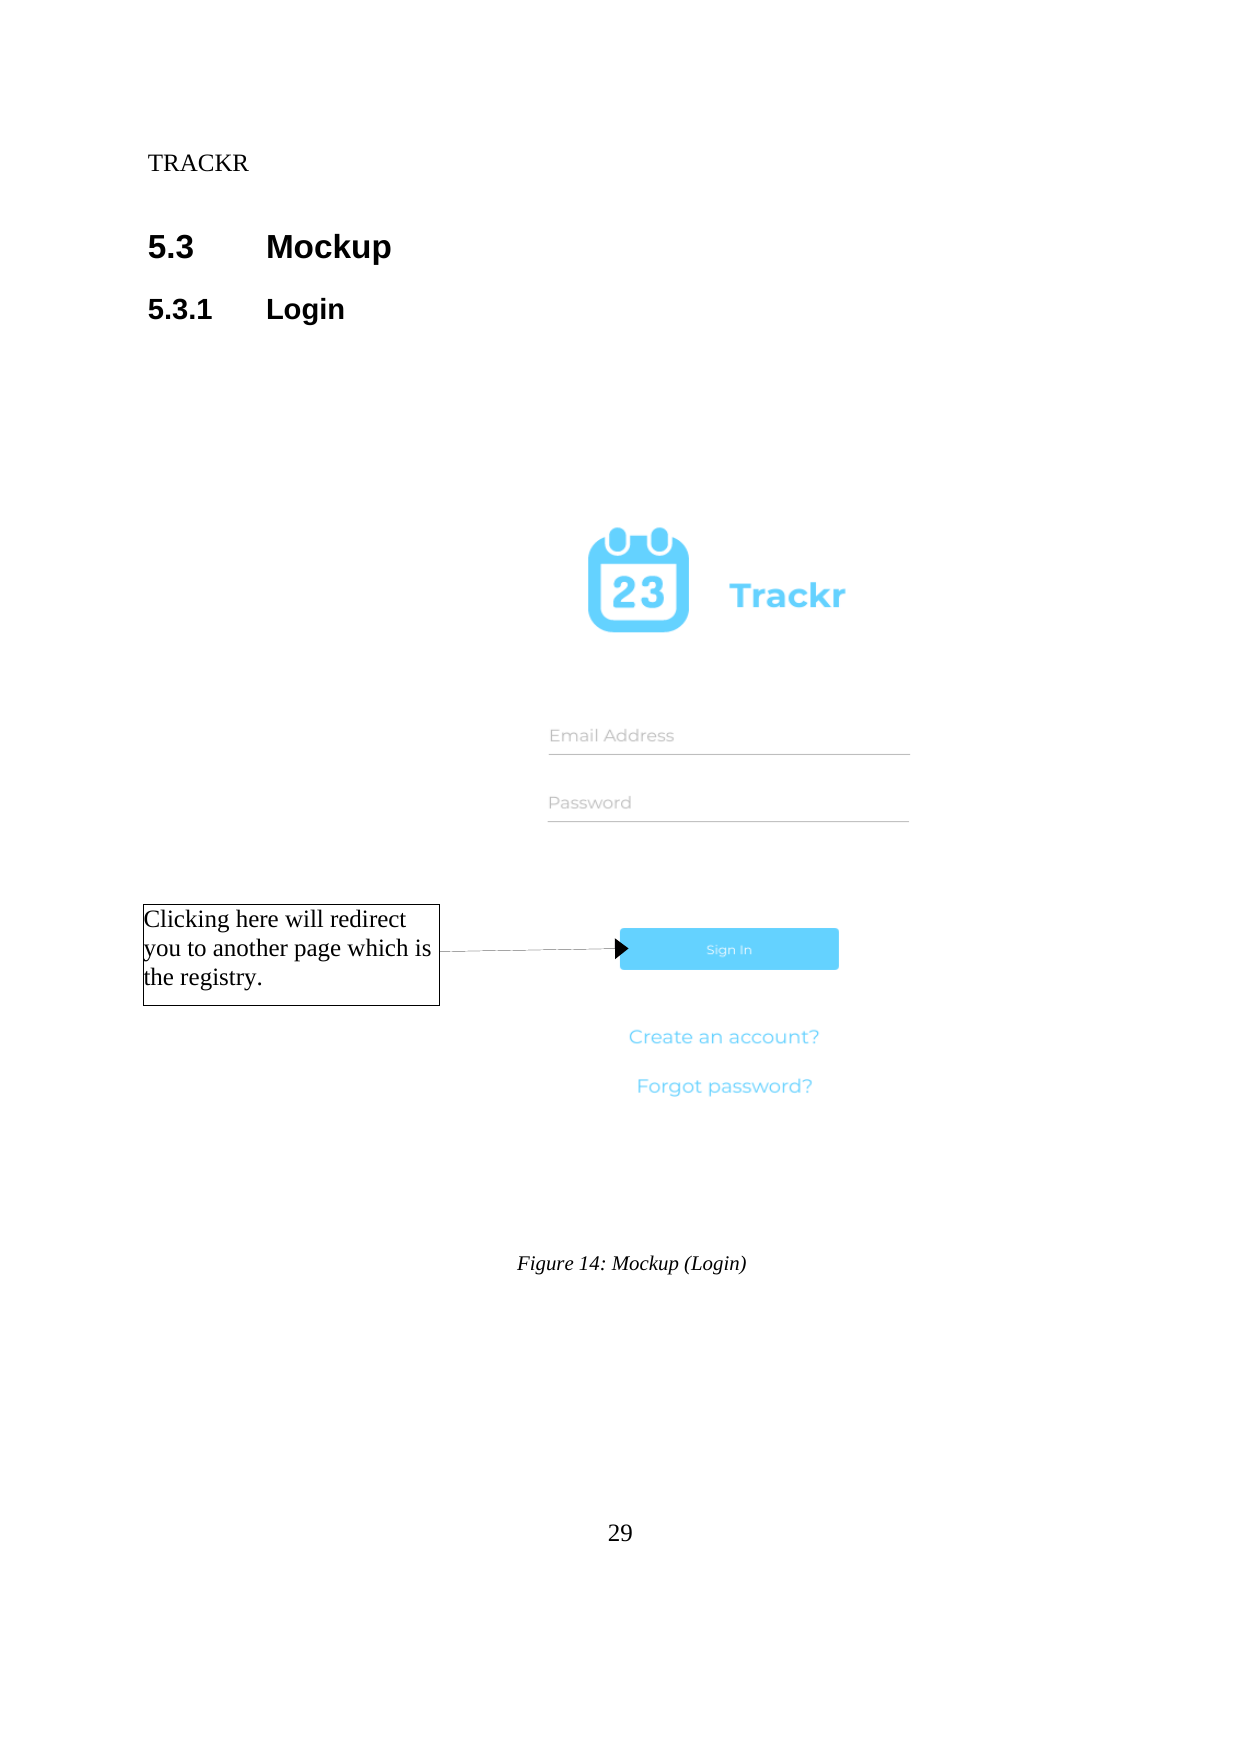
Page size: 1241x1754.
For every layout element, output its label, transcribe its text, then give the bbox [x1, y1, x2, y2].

text Figure 14: Mockup (Login) [517, 1251, 942, 1274]
subtitle [517, 354, 942, 366]
subtitle Mockup [148, 227, 1093, 265]
subtitle Login [148, 292, 1093, 326]
picture [516, 366, 943, 1251]
